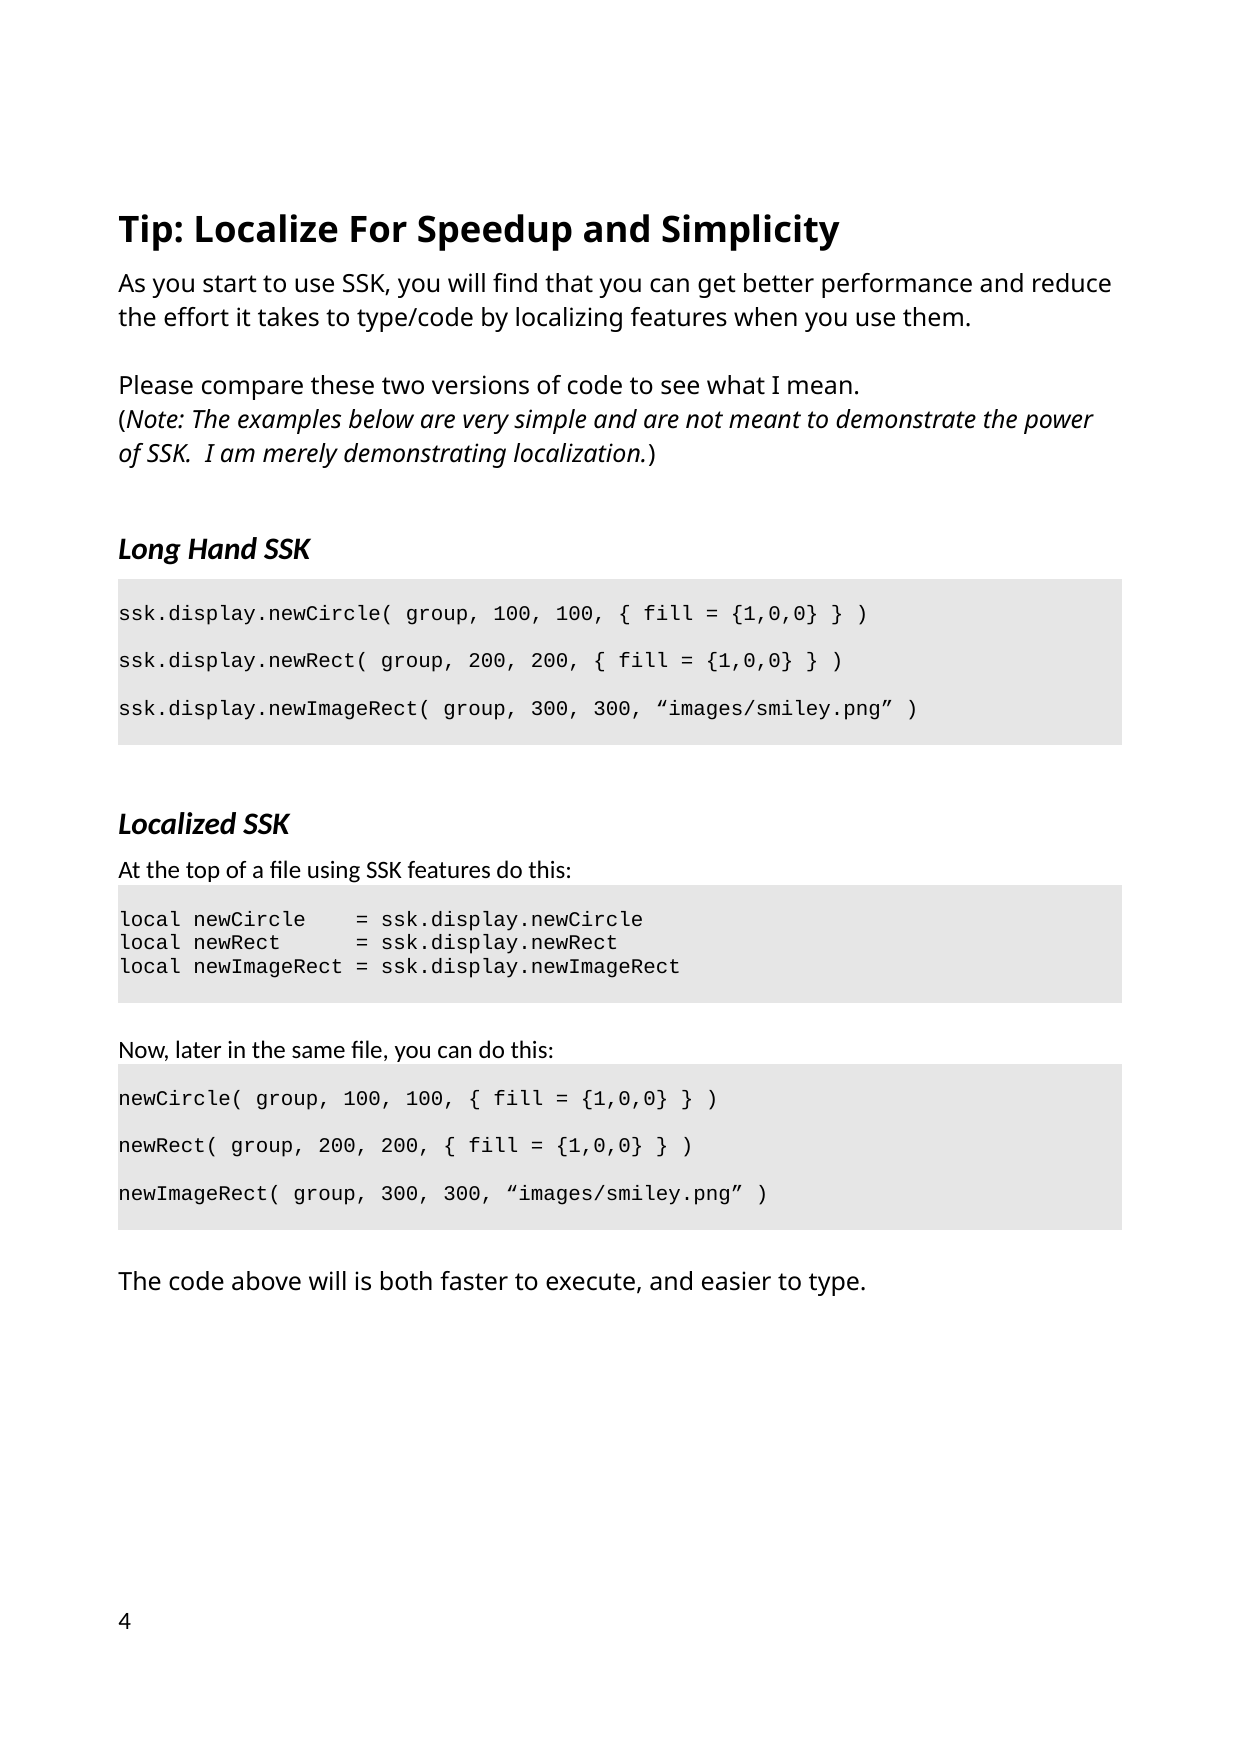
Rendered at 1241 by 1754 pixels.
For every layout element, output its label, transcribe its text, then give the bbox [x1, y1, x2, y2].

text local newCircle = ssk.display.newCircle [118, 909, 1122, 932]
text The code above will is both faster to execute, and easier to type. [118, 1264, 1122, 1298]
text newCircle( group, 100, 100, { fill = {1,0,0} } ) [118, 1088, 1122, 1112]
text (Note: The examples below are very simple and are not meant to demonstrate the power of SSK. I am merely demonstrating localization.) [118, 402, 1122, 470]
subtitle Localized SSK [118, 804, 1122, 842]
text ssk.display.newRect( group, 200, 200, { fill = {1,0,0} } ) [118, 650, 1122, 674]
subtitle Long Hand SSK [118, 529, 1122, 567]
text newImageRect( group, 300, 300, “images/smiley.png” ) [118, 1183, 1122, 1206]
subtitle Tip: Localize For Speedup and Simplicity [118, 203, 1122, 253]
text ssk.display.newImageRect( group, 300, 300, “images/smiley.png” ) [118, 698, 1122, 721]
text newRect( group, 200, 200, { fill = {1,0,0} } ) [118, 1135, 1122, 1159]
text local newRect = ssk.display.newRect [118, 932, 1122, 956]
text Please compare these two versions of code to see what I mean. [118, 367, 1122, 402]
text ssk.display.newCircle( group, 100, 100, { fill = {1,0,0} } ) [118, 603, 1122, 627]
text local newImageRect = ssk.display.newImageRect [118, 956, 1122, 980]
text Now, later in the same file, you can do this: [118, 1034, 1122, 1064]
text As you start to use SSK, you will find that you can get better performance and reduce the effort it takes to type/code by localizing features when you use them. [118, 265, 1122, 333]
text At the top of a file using SSK features do this: [118, 854, 1122, 885]
